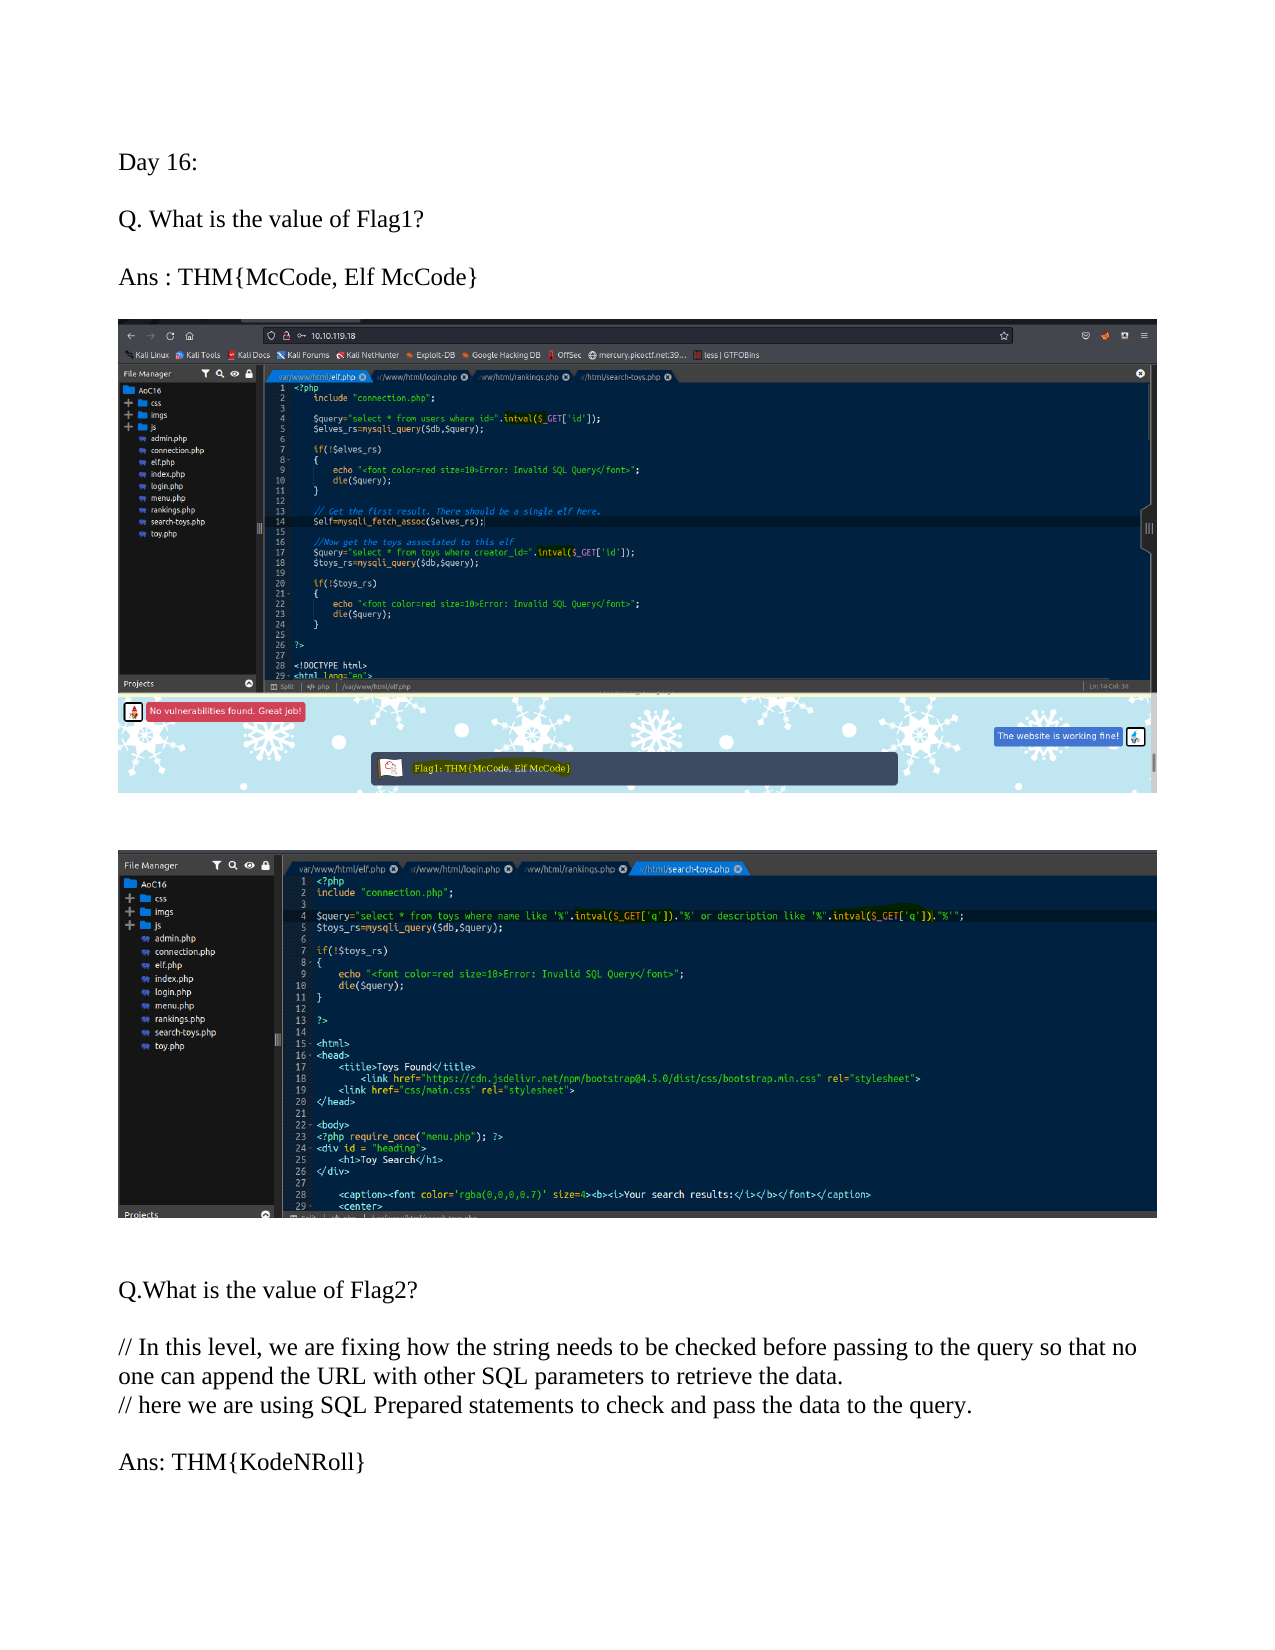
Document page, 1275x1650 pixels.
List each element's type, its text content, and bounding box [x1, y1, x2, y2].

text Ans : THM{McCode, Elf McCode} [118, 262, 1157, 291]
picture [118, 850, 1157, 1218]
text Q. What is the value of Flag1? [118, 204, 1157, 233]
text Ans: THM{KodeNRoll} [118, 1447, 1157, 1476]
text // In this level, we are fixing how the string needs to be checked before passing to the query so that no one can append the URL with other SQL parameters to retrieve the data. [118, 1332, 1157, 1390]
picture [118, 319, 1157, 793]
text // here we are using SQL Prepared statements to check and pass the data to the query. [118, 1390, 1157, 1419]
text Q.What is the value of Flag2? [118, 1275, 1157, 1304]
text Day 16: [118, 147, 1157, 176]
